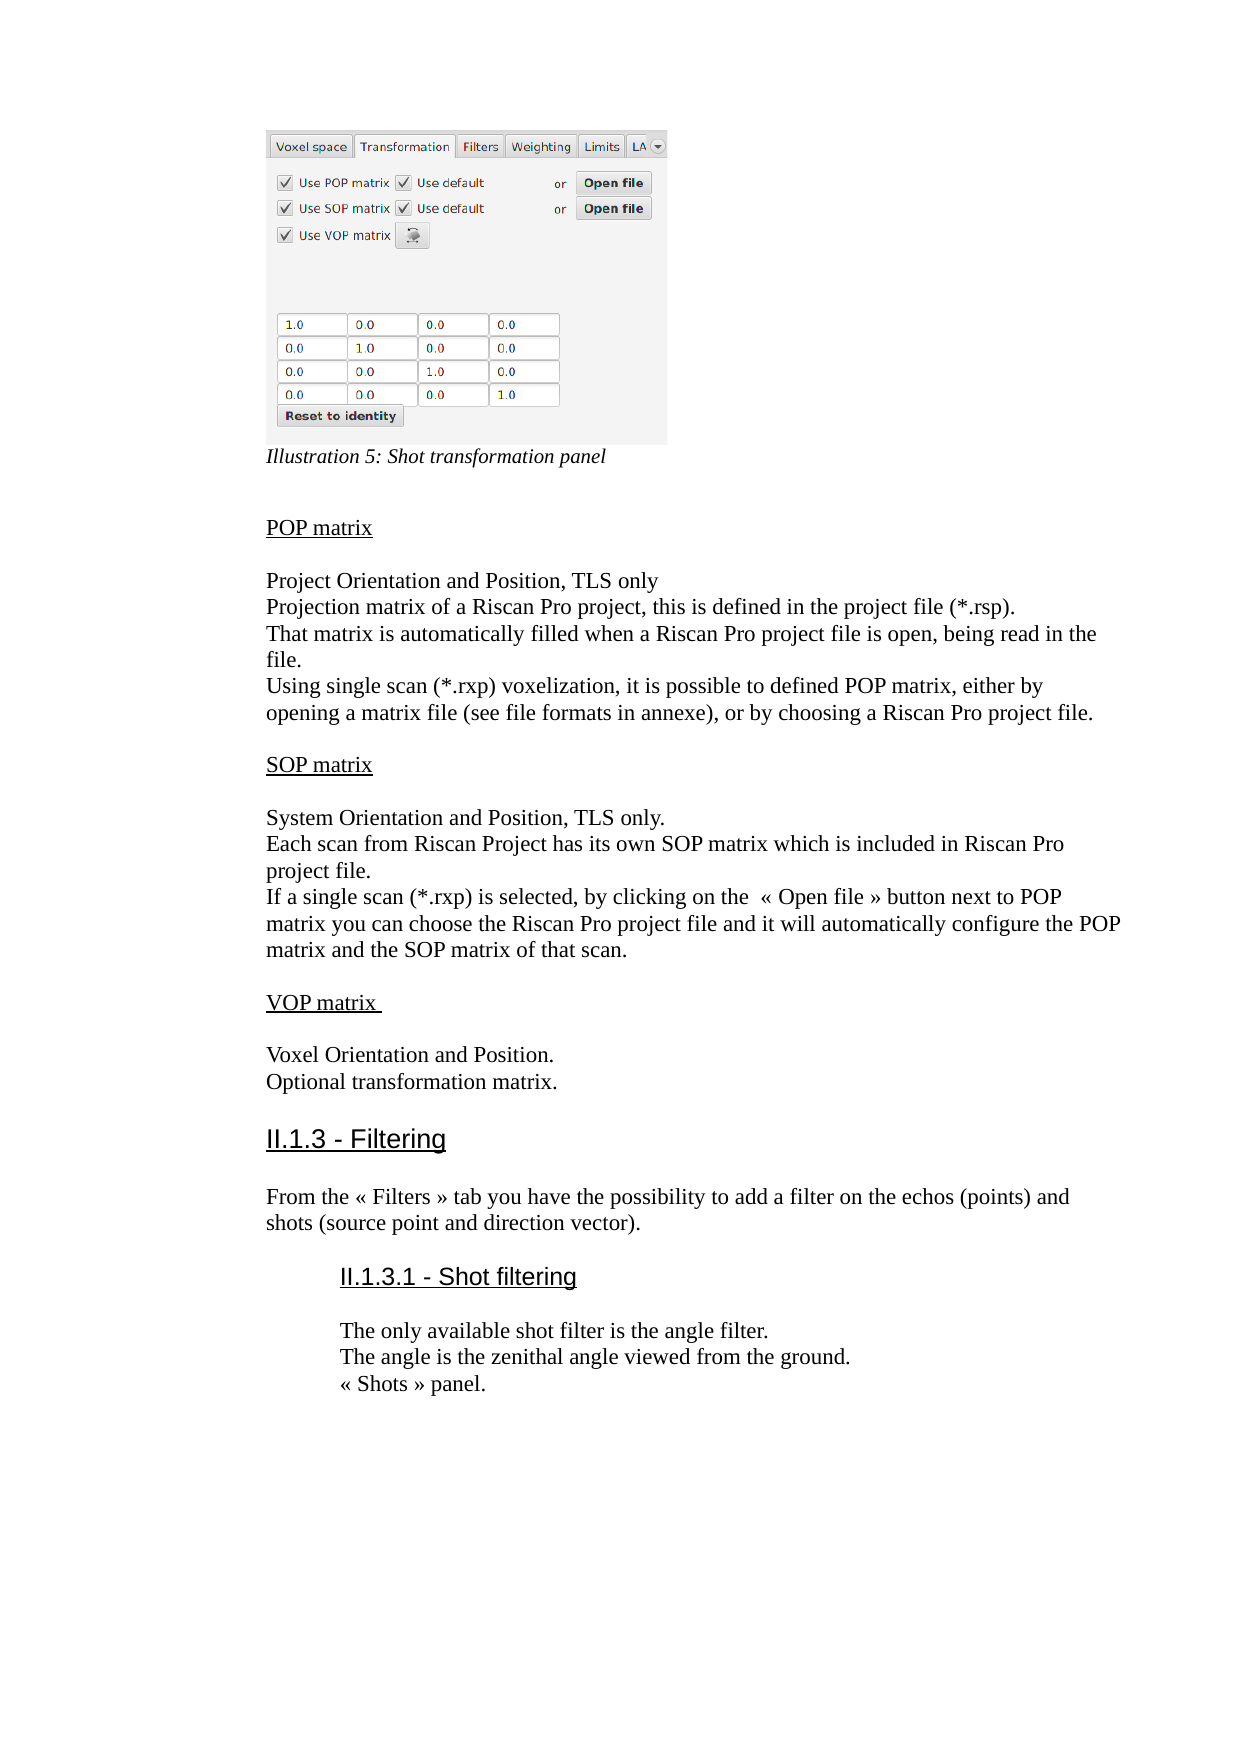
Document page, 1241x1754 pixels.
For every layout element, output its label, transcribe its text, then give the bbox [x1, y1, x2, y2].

text II.1.3.1 - Shot filtering [339, 1262, 1122, 1291]
text Voxel Orientation and Position. [266, 1041, 1122, 1068]
text Optional transformation matrix. [266, 1068, 1122, 1094]
text That matrix is automatically filled when a Riscan Pro project file is open, being read in the file. [266, 620, 1122, 672]
text VOP matrix [266, 989, 1122, 1015]
text Projection matrix of a Riscan Pro project, this is defined in the project file (*.rsp). [266, 593, 1122, 620]
text SOP matrix [266, 751, 1122, 778]
text Illustration 5: Shot transformation panel [266, 445, 667, 468]
text The angle is the zenithal angle viewed from the ground. [266, 1343, 1122, 1370]
text « Shots » panel. [266, 1370, 1122, 1396]
text If a single scan (*.rxp) is selected, by clicking on the « Open file » button next to POP matrix you can choose the Riscan Pro project file and it will automatically configure the POP matrix and the SOP matrix of that scan. [266, 883, 1122, 962]
text System Orientation and Position, TLS only. [266, 804, 1122, 831]
picture [265, 130, 668, 445]
text From the « Filters » tab you have the possibility to add a filter on the echos (points) and shots (source point and direction vector). [266, 1183, 1122, 1236]
text The only available shot filter is the angle filter. [266, 1317, 1122, 1343]
text Each scan from Riscan Project has its own SOP matrix which is included in Riscan Pro project file. [266, 831, 1122, 883]
text Project Orientation and Position, TLS only [266, 567, 1122, 593]
text POP matrix [266, 514, 1122, 541]
text Using single scan (*.rxp) voxelization, it is possible to defined POP matrix, either by opening a matrix file (see file formats in annexe), or by choosing a Riscan Pro project file. [266, 672, 1122, 725]
table_header [118, 474, 1122, 514]
subtitle II.1.3 - Filtering [266, 1123, 1122, 1154]
